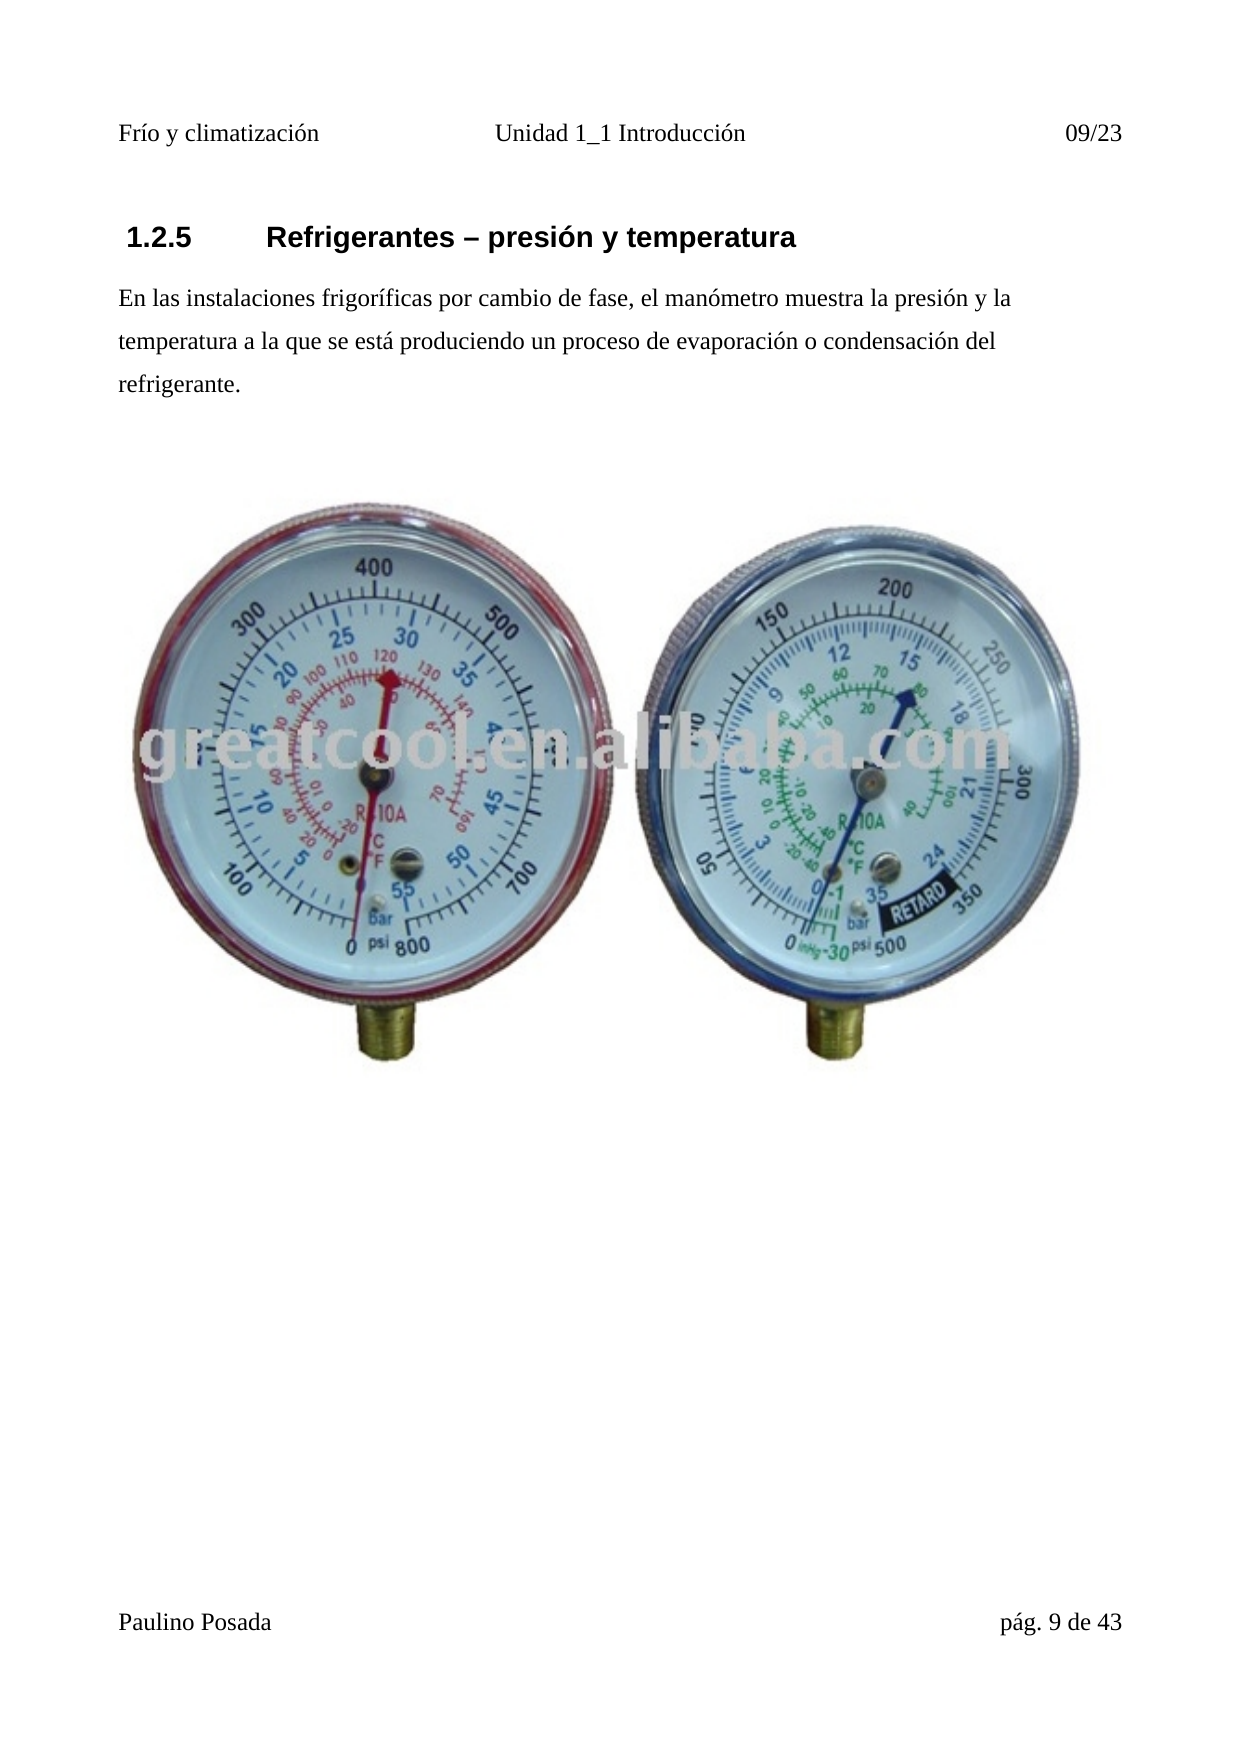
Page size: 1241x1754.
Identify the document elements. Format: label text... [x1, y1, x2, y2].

picture [118, 426, 1122, 1097]
text En las instalaciones frigoríficas por cambio de fase, el manómetro muestra la presión y la temperatura a la que se está produciendo un proceso de evaporación o condensación del refrigerante. [118, 283, 1122, 398]
subtitle Refrigerantes – presión y temperatura [118, 220, 1122, 253]
